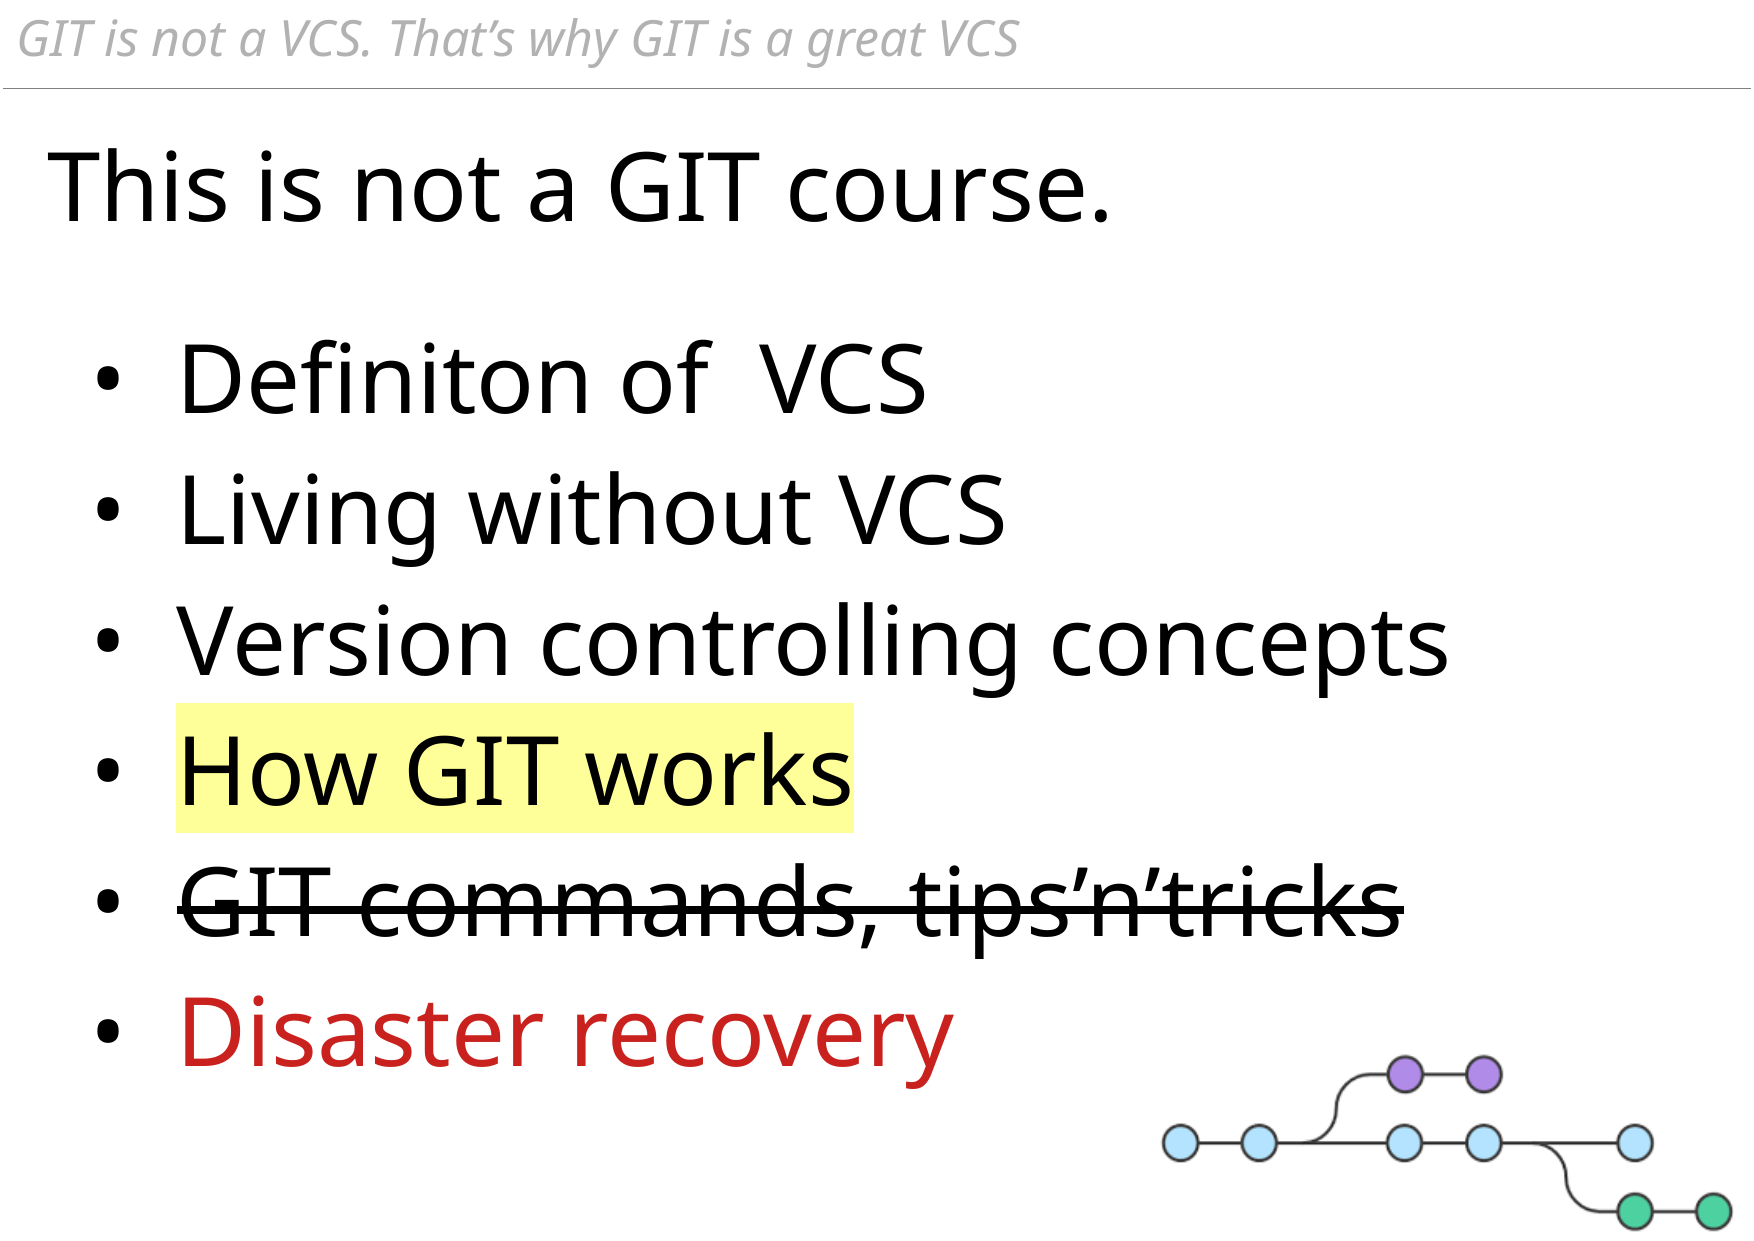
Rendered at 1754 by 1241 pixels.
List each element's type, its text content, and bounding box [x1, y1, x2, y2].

text • Disaster recovery [3, 964, 1751, 1094]
text • Definiton of VCS [3, 311, 1751, 442]
text • Living without VCS [3, 442, 1751, 572]
text This is not a GIT course. [3, 118, 1751, 249]
picture [1120, 1047, 1754, 1241]
text • Version controlling concepts [3, 572, 1751, 703]
text • GIT commands, tips’n’tricks [3, 833, 1751, 964]
text • How GIT works [3, 703, 1751, 833]
